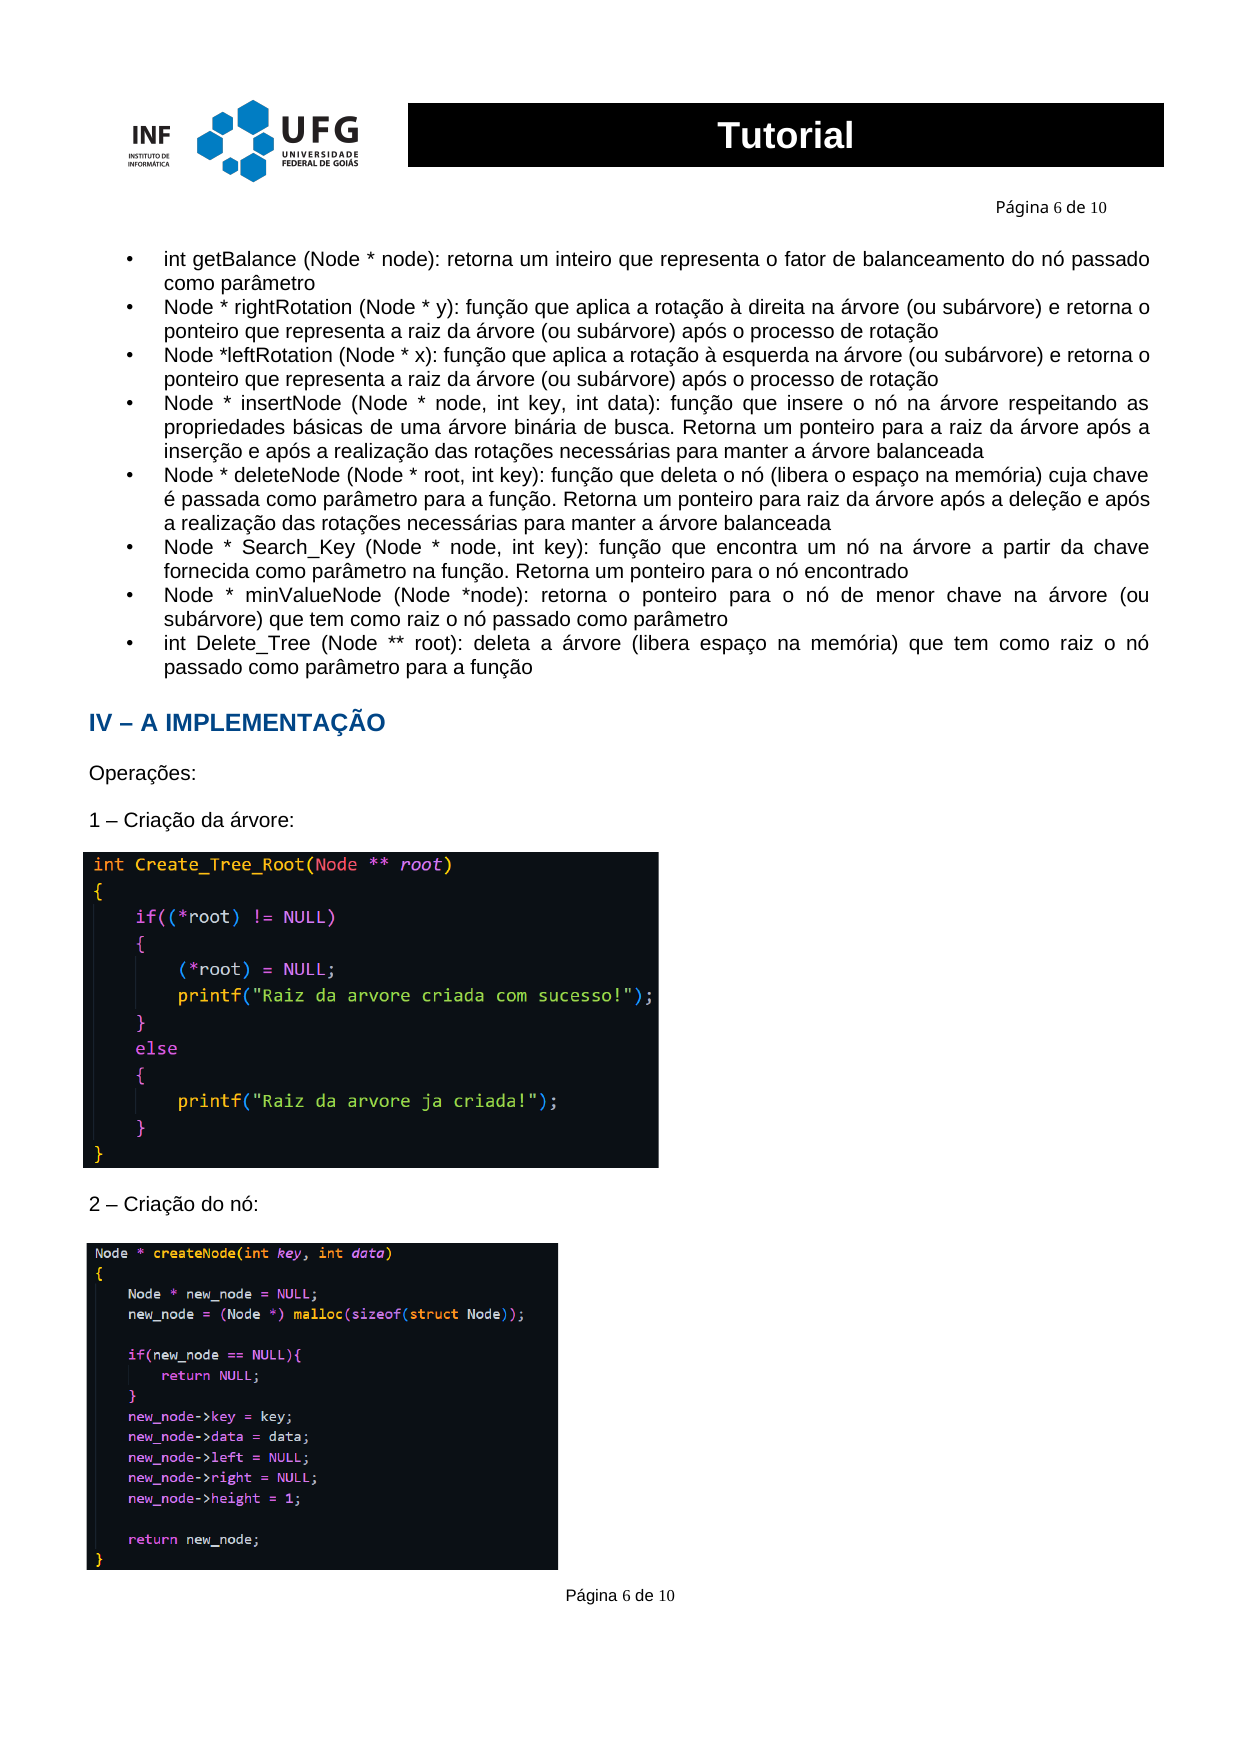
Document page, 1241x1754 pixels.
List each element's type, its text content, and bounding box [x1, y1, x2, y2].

picture [86, 1243, 559, 1570]
picture [126, 97, 363, 186]
list Node * rightRotation (Node * y): função que aplica a rotação à direita na árvore (ou subárvore) e retorna o ponteiro que representa a raiz da árvore (ou subárvore) após o processo de rotação [126, 295, 1152, 343]
list int getBalance (Node * node): retorna um inteiro que representa o fator de balanceamento do nó passado como parâmetro [126, 247, 1152, 295]
text 1 – Criação da árvore: [89, 808, 1152, 832]
list Node * minValueNode (Node *node): retorna o ponteiro para o nó de menor chave na árvore (ou subárvore) que tem como raiz o nó passado como parâmetro [126, 583, 1152, 631]
text 2 – Criação do nó: [89, 1192, 1152, 1216]
text Operações: [89, 760, 1152, 784]
list Node * insertNode (Node * node, int key, int data): função que insere o nó na árvore respeitando as propriedades básicas de uma árvore binária de busca. Retorna um ponteiro para a raiz da árvore após a inserção e após a realização das rotações necessárias para manter a árvore balanceada [126, 391, 1152, 463]
list Node * deleteNode (Node * root, int key): função que deleta o nó (libera o espaço na memória) cuja chave é passada como parâmetro para a função. Retorna um ponteiro para raiz da árvore após a deleção e após a realização das rotações necessárias para manter a árvore balanceada [126, 463, 1152, 535]
list Node * Search_Key (Node * node, int key): função que encontra um nó na árvore a partir da chave fornecida como parâmetro na função. Retorna um ponteiro para o nó encontrado [126, 535, 1152, 583]
picture [83, 852, 659, 1168]
list Node *leftRotation (Node * x): função que aplica a rotação à esquerda na árvore (ou subárvore) e retorna o ponteiro que representa a raiz da árvore (ou subárvore) após o processo de rotação [126, 343, 1152, 391]
list int Delete_Tree (Node ** root): deleta a árvore (libera espaço na memória) que tem como raiz o nó passado como parâmetro para a função [126, 631, 1152, 679]
text IV – A IMPLEMENTAÇÃO [89, 708, 1152, 736]
